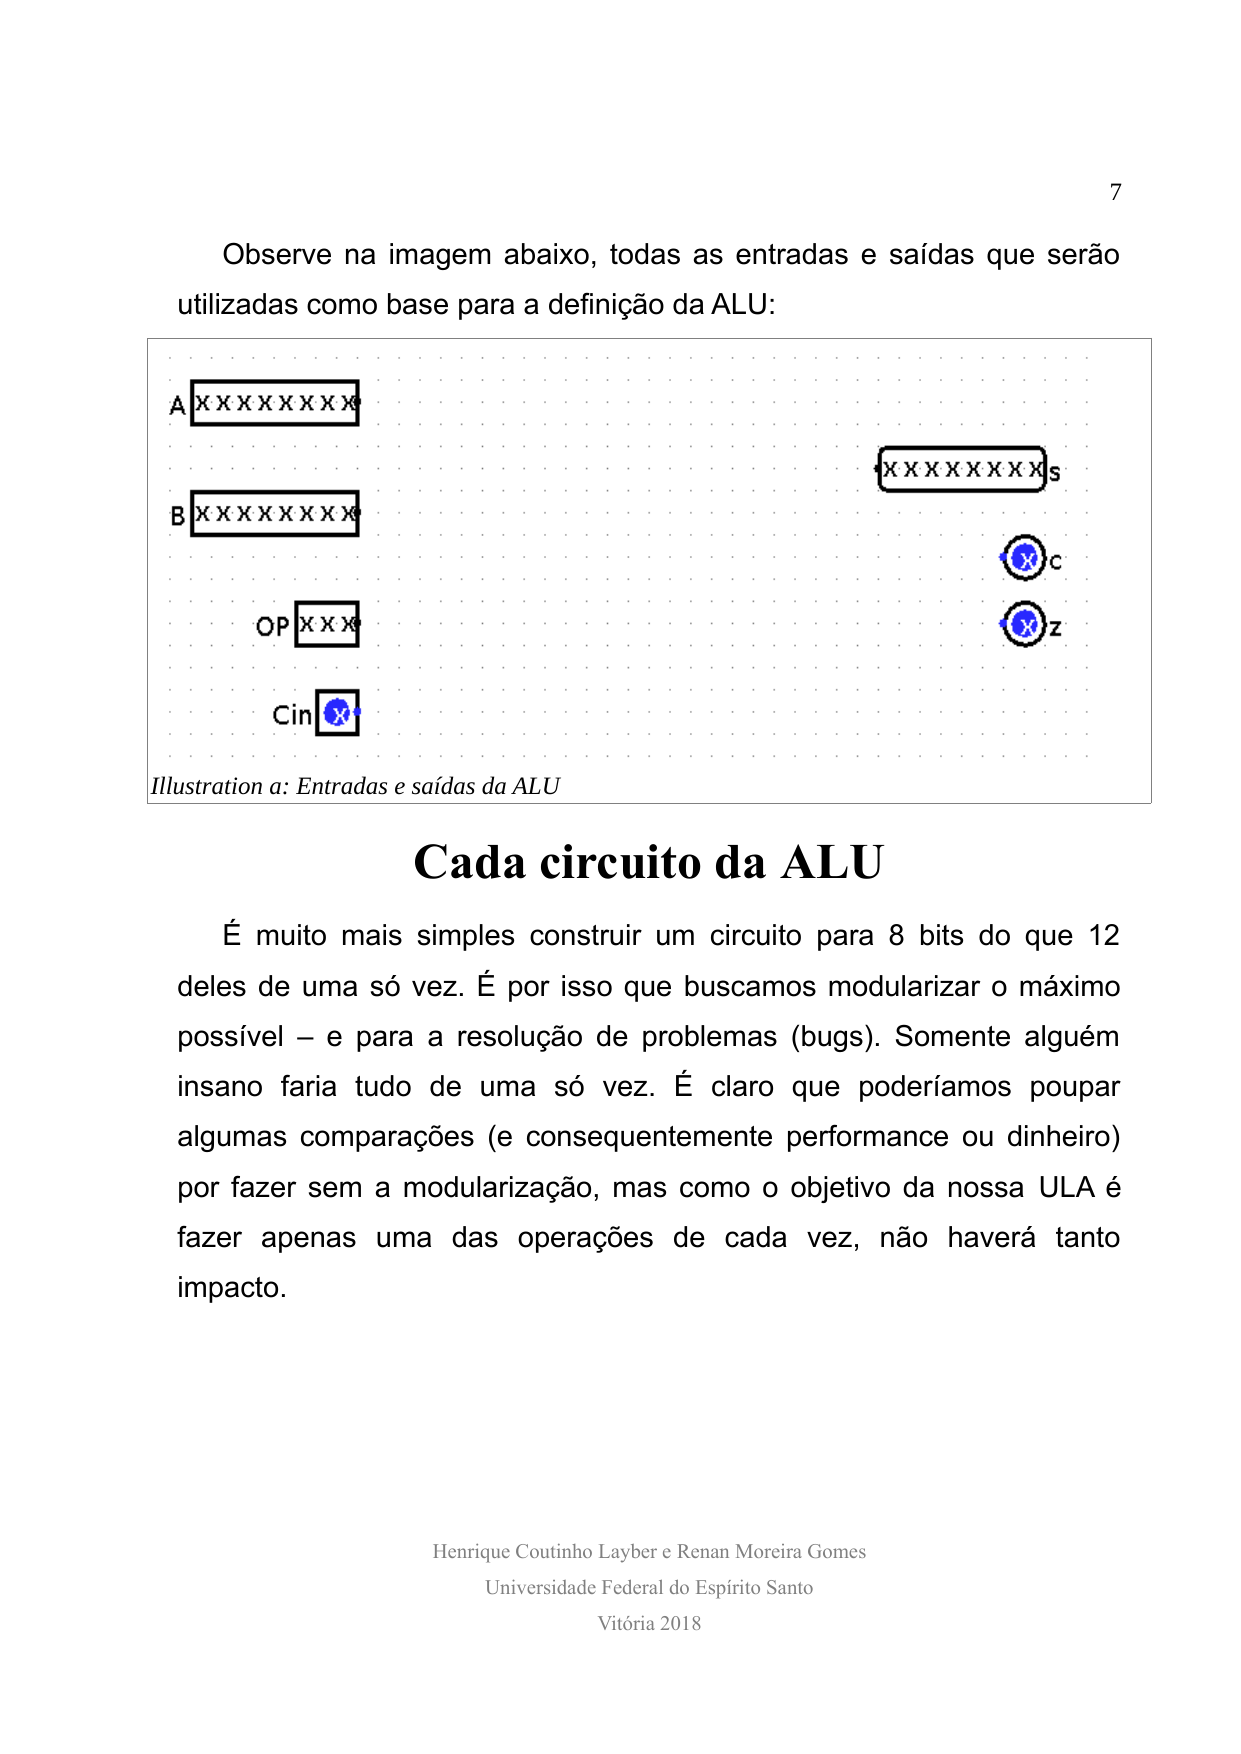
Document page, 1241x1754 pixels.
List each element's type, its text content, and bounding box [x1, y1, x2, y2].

text [148, 339, 1151, 803]
text É muito mais simples construir um circuito para 8 bits do que 12 deles de uma só vez. É por isso que buscamos modularizar o máximo possível – e para a resolução de problemas (bugs). Somente alguém insano faria tudo de uma só vez. É claro que poderíamos poupar algumas comparações (e consequentemente performance ou dinheiro) por fazer sem a modularização, mas como o objetivo da nossa ULA é fazer apenas uma das operações de cada vez, não haverá tanto impacto. [177, 918, 1122, 1304]
text Illustration a: Entradas e saídas da ALU [150, 353, 1148, 800]
text Observe na imagem abaixo, todas as entradas e saídas que serão utilizadas como base para a definição da ALU: [177, 237, 1122, 321]
picture [150, 353, 1096, 766]
text Cada circuito da ALU [177, 804, 1122, 889]
